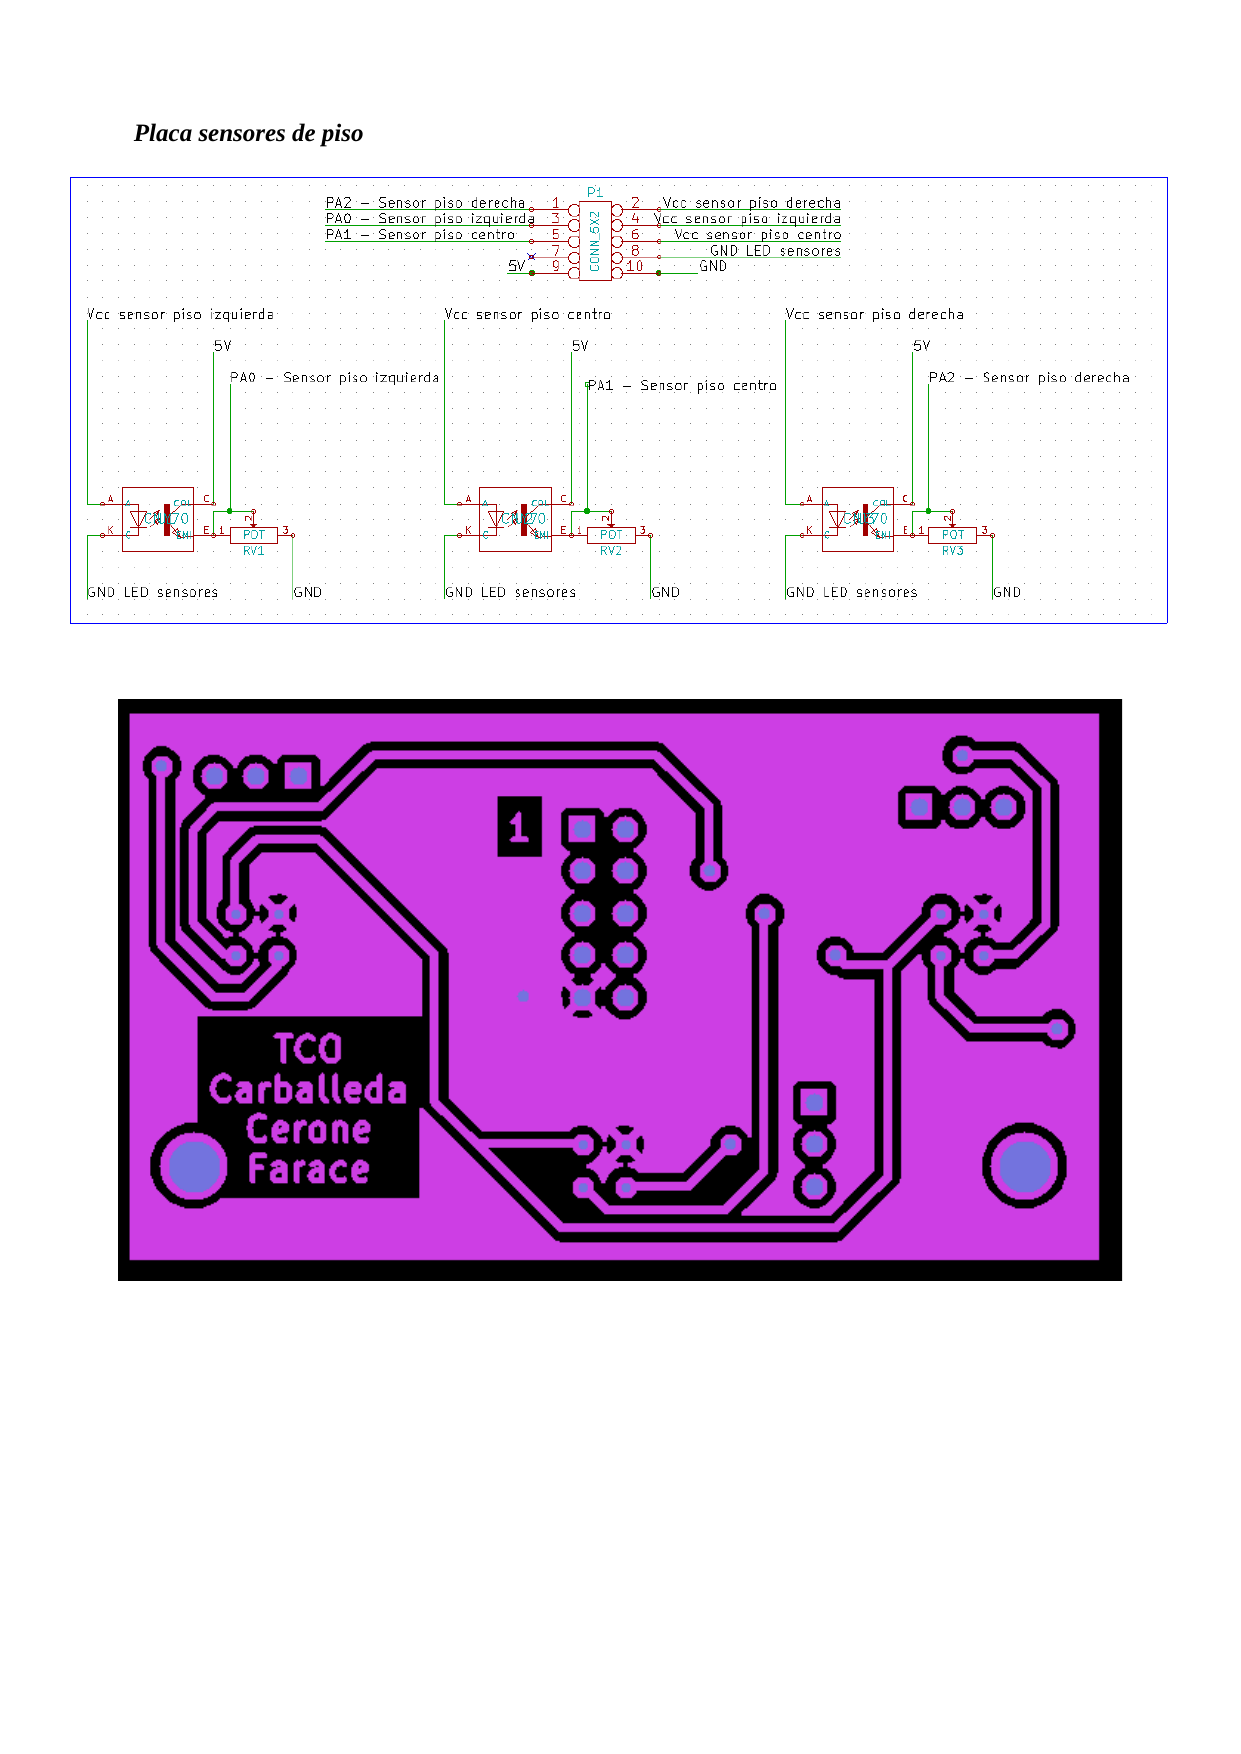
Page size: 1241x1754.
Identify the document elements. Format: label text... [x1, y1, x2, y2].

picture [68, 175, 1172, 629]
picture [118, 699, 1123, 1281]
text Placa sensores de piso [118, 118, 1122, 147]
